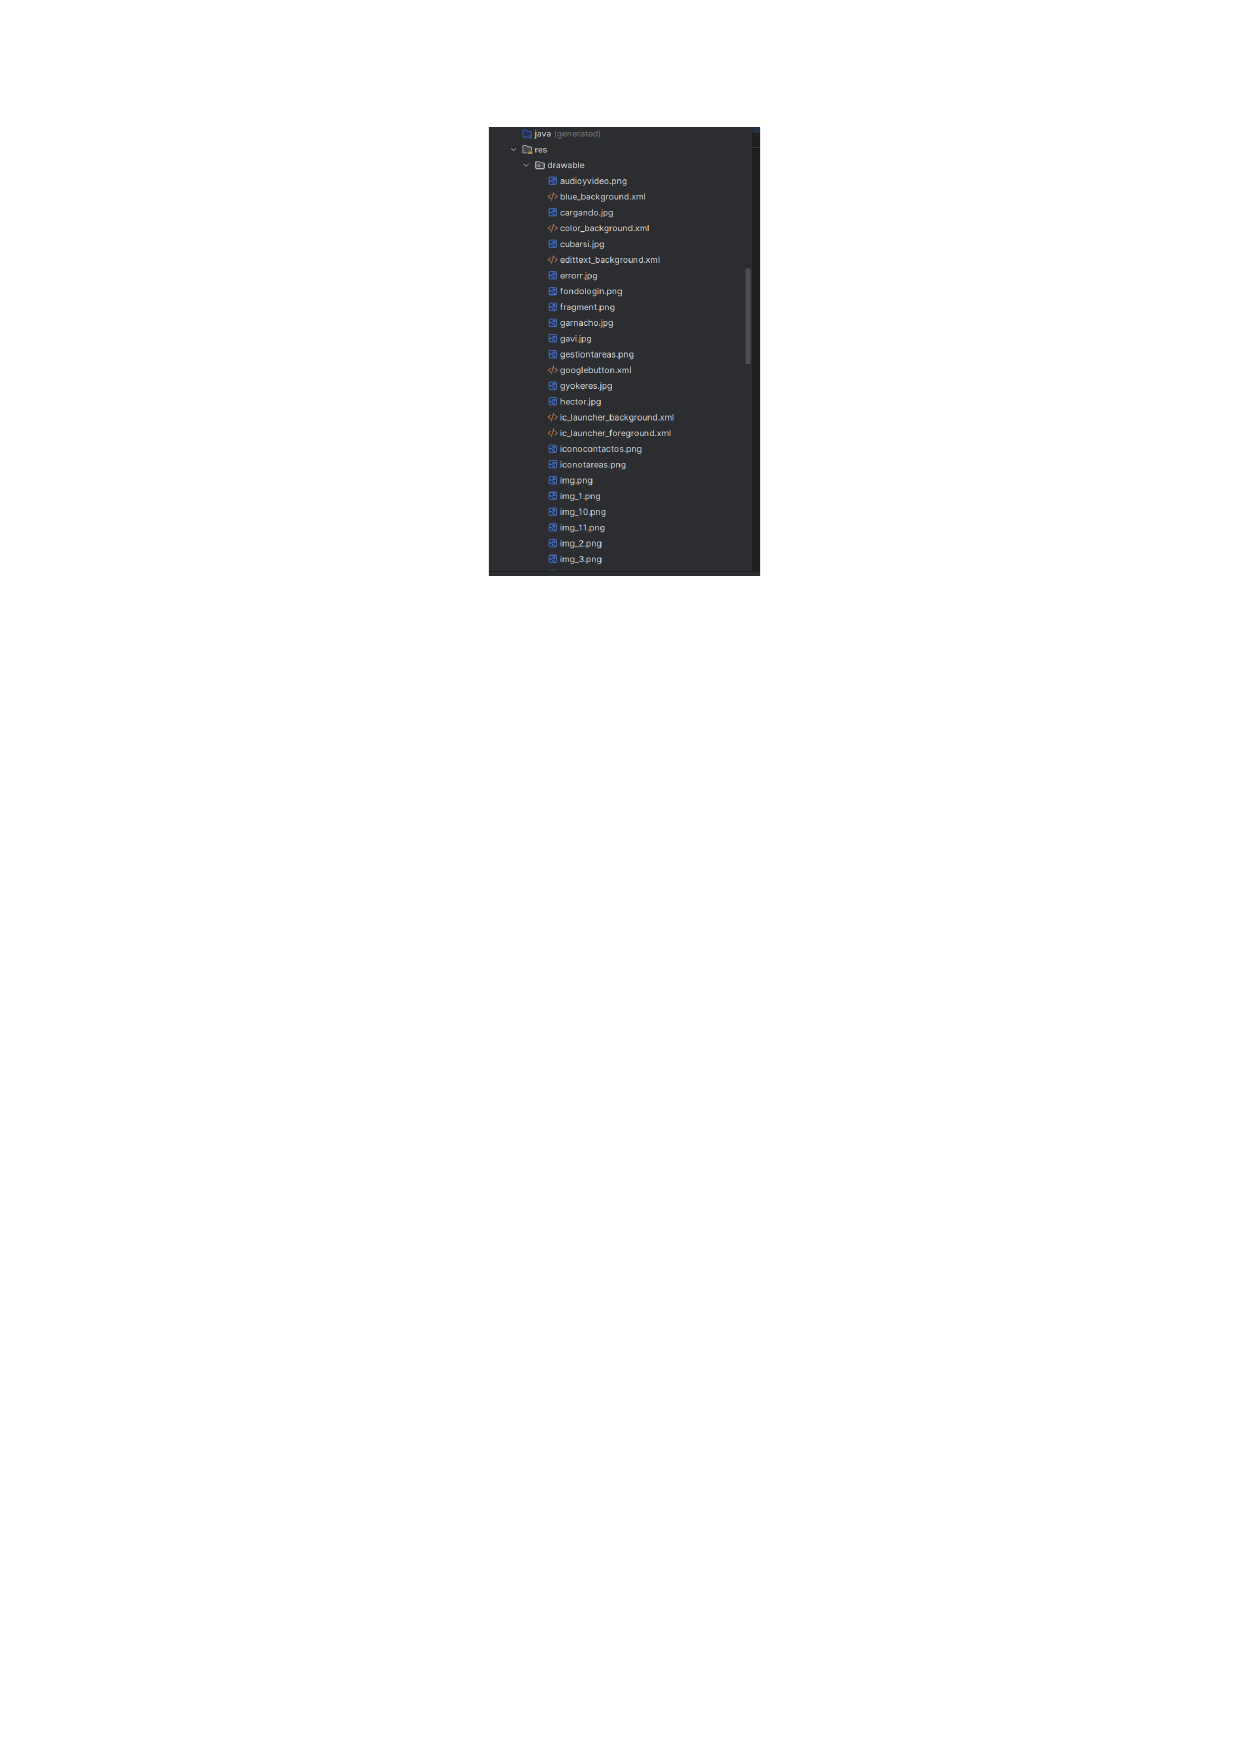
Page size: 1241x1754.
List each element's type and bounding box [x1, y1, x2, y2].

picture [488, 127, 761, 576]
